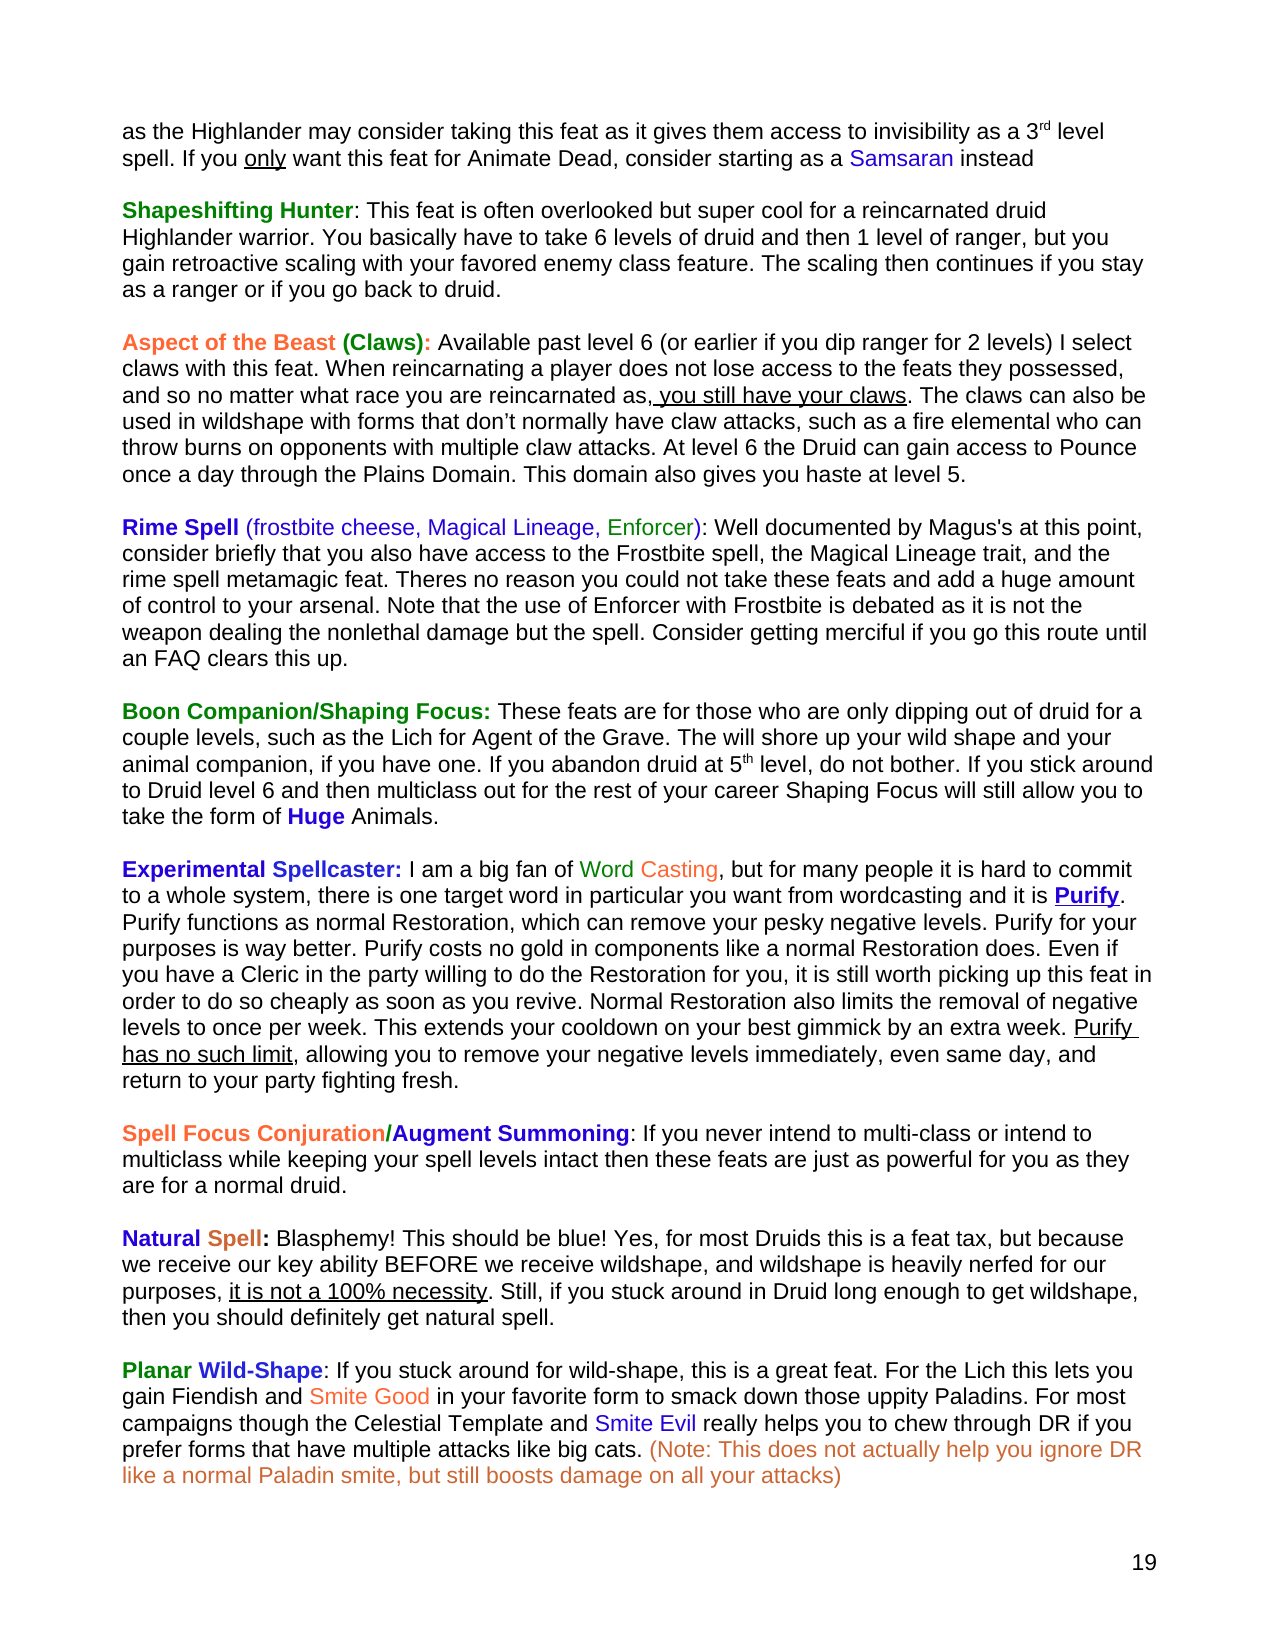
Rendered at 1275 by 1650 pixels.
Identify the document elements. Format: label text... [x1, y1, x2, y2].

text Planar Wild-Shape: If you stuck around for wild-shape, this is a great feat. For the Lich this lets you gain Fiendish and Smite Good in your favorite form to smack down those uppity Paladins. For most campaigns though the Celestial Template and Smite Evil really helps you to chew through DR if you prefer forms that have multiple attacks like big cats. (Note: This does not actually help you ignore DR like a normal Paladin smite, but still boosts damage on all your attacks) [122, 1357, 1157, 1488]
text Spell Focus Conjuration/Augment Summoning: If you never intend to multi-class or intend to multiclass while keeping your spell levels intact then these feats are just as powerful for you as they are for a normal druid. [122, 1119, 1157, 1199]
text Aspect of the Beast (Claws): Available past level 6 (or earlier if you dip ranger for 2 levels) I select claws with this feat. When reincarnating a player does not lose access to the feats they possessed, and so no matter what race you are reincarnated as, you still have your claws. The claws can also be used in wildshape with forms that don’t normally have claw attacks, such as a fire elemental who can throw burns on opponents with multiple claw attacks. At level 6 the Druid can gain access to Pounce once a day through the Plains Domain. This domain also gives you haste at level 5. [122, 329, 1157, 487]
text Natural Spell: Blasphemy! This should be blue! Yes, for most Druids this is a feat tax, but because we receive our key ability BEFORE we receive wildshape, and wildshape is heavily nerfed for our purposes, it is not a 100% necessity. Still, if you stuck around in Druid long enough to get wildshape, then you should definitely get natural spell. [122, 1225, 1157, 1330]
text as the Highlander may consider taking this feat as it gives them access to invisibility as a 3rd level spell. If you only want this feat for Animate Dead, consider starting as a Samsaran instead [122, 118, 1157, 171]
text Shapeshifting Hunter: This feat is often overlooked but super cool for a reincarnated druid Highlander warrior. You basically have to take 6 levels of druid and then 1 level of ranger, but you gain retroactive scaling with your favored enemy class feature. The scaling then continues if you stay as a ranger or if you go back to druid. [122, 197, 1157, 303]
text Experimental Spellcaster: I am a big fan of Word Casting, but for many people it is hard to commit to a whole system, there is one target word in particular you want from wordcasting and it is Purify. Purify functions as normal Restoration, which can remove your pesky negative levels. Purify for your purposes is way better. Purify costs no gold in components like a normal Restoration does. Even if you have a Cleric in the party willing to do the Restoration for you, it is still worth picking up this feat in order to do so cheaply as soon as you revive. Normal Restoration also limits the removal of negative levels to once per week. This extends your cooldown on your best gimmick by an extra week. Purify has no such limit, allowing you to remove your negative levels immediately, even same day, and return to your party fighting fresh. [122, 856, 1157, 1093]
text Rime Spell (frostbite cheese, Magical Lineage, Enforcer): Well documented by Magus's at this point, consider briefly that you also have access to the Frostbite spell, the Magical Lineage trait, and the rime spell metamagic feat. Theres no reason you could not take these feats and add a huge amount of control to your arsenal. Note that the use of Enforcer with Frostbite is debated as it is not the weapon dealing the nonlethal damage but the spell. Consider getting merciful if you go this route until an FAQ clears this up. [122, 513, 1157, 672]
text Boon Companion/Shaping Focus: These feats are for those who are only dipping out of druid for a couple levels, such as the Lich for Agent of the Grave. The will shore up your wild shape and your animal companion, if you have one. If you abandon druid at 5th level, do not bother. If you stick around to Druid level 6 and then multiclass out for the rest of your career Shaping Focus will still allow you to take the form of Huge Animals. [122, 698, 1157, 830]
